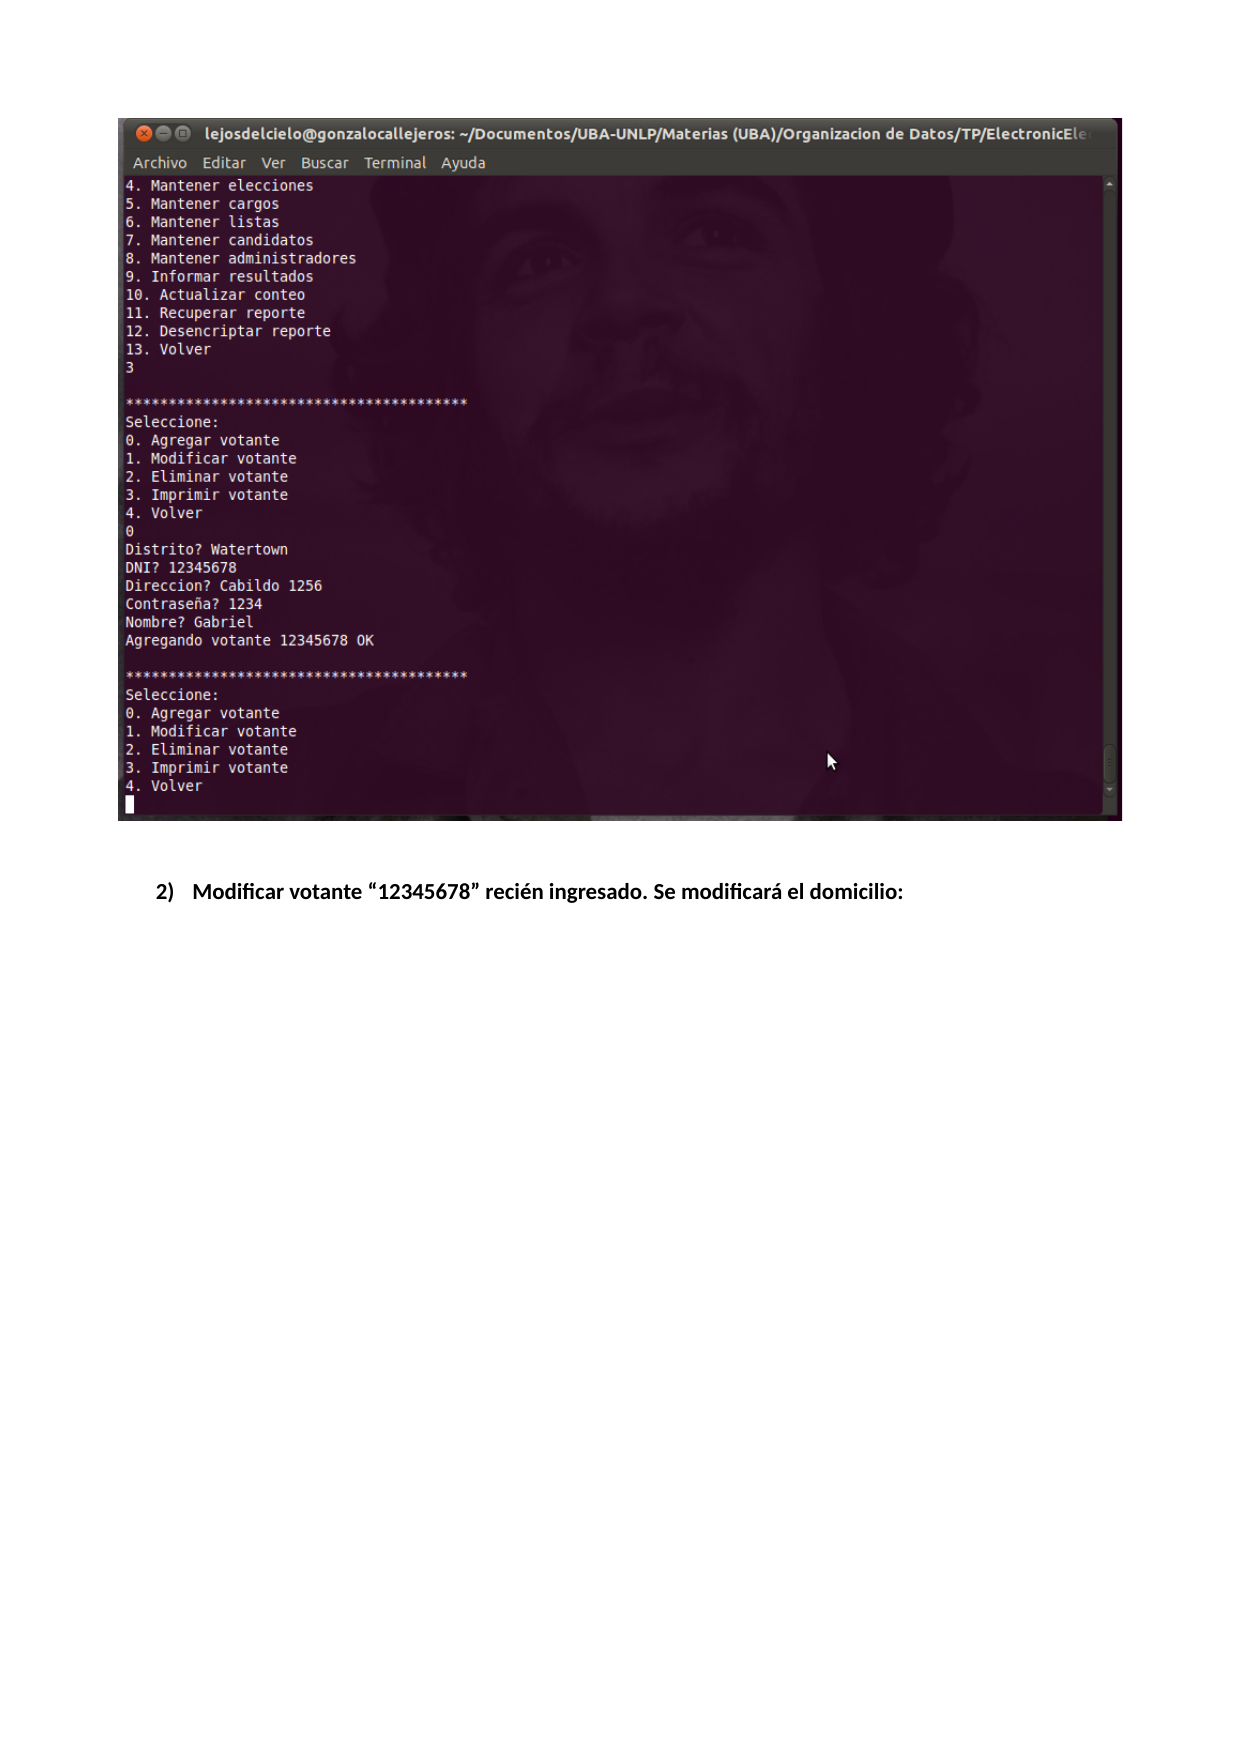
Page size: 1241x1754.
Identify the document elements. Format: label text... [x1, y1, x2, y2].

picture [118, 118, 1123, 821]
list Modificar votante “12345678” recién ingresado. Se modificará el domicilio: [156, 877, 1122, 905]
